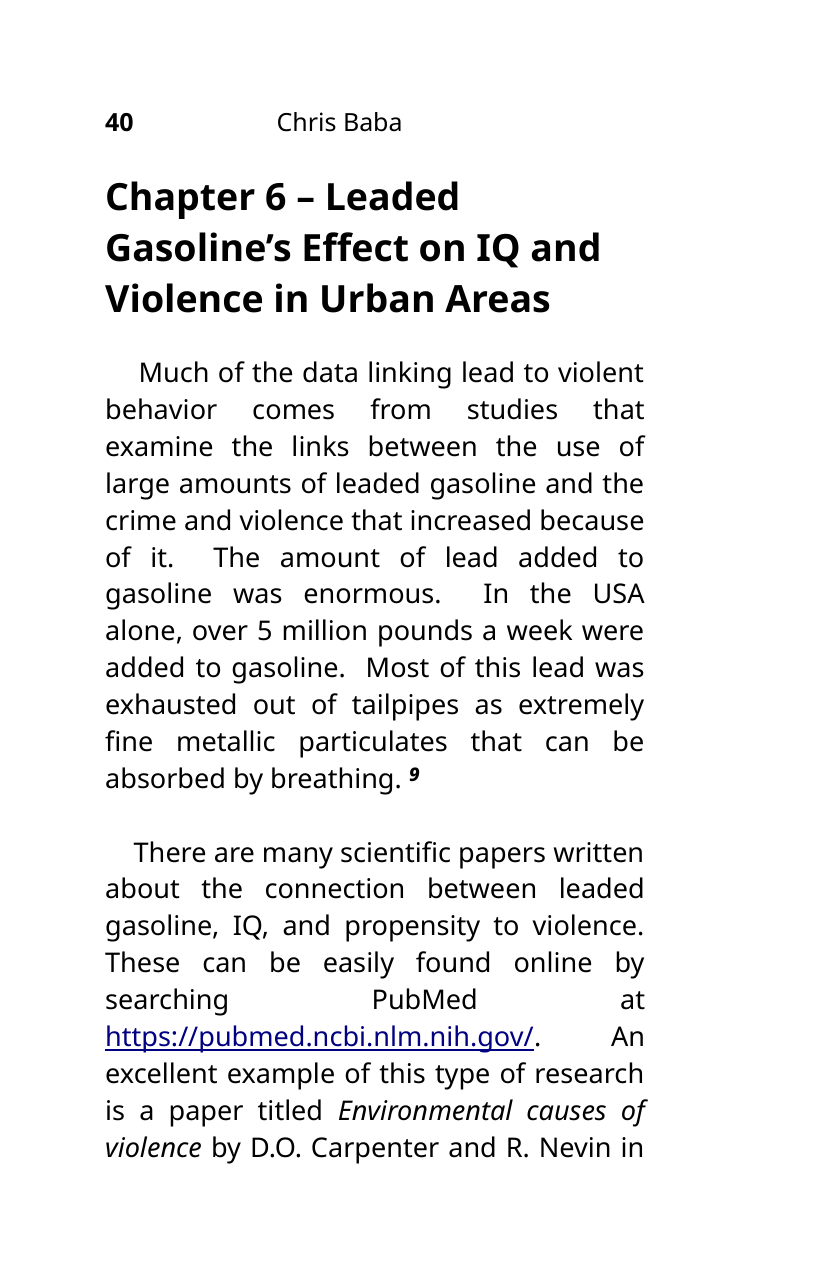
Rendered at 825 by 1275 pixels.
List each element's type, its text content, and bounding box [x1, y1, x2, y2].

text There are many scientific papers written about the connection between leaded gasoline, IQ, and propensity to violence. These can be easily found online by searching PubMed at https://pubmed.ncbi.nlm.nih.gov/. An excellent example of this type of research is a paper titled Environmental causes of violence by D.O. Carpenter and R. Nevin in [105, 833, 645, 1165]
text Much of the data linking lead to violent behavior comes from studies that examine the links between the use of large amounts of leaded gasoline and the crime and violence that increased because of it. The amount of lead added to gasoline was enormous. In the USA alone, over 5 million pounds a week were added to gasoline. Most of this lead was exhausted out of tailpipes as extremely fine metallic particulates that can be absorbed by breathing. [105, 354, 645, 796]
subtitle Chapter 6 – Leaded Gasoline’s Effect on IQ and Violence in Urban Areas [105, 171, 645, 324]
